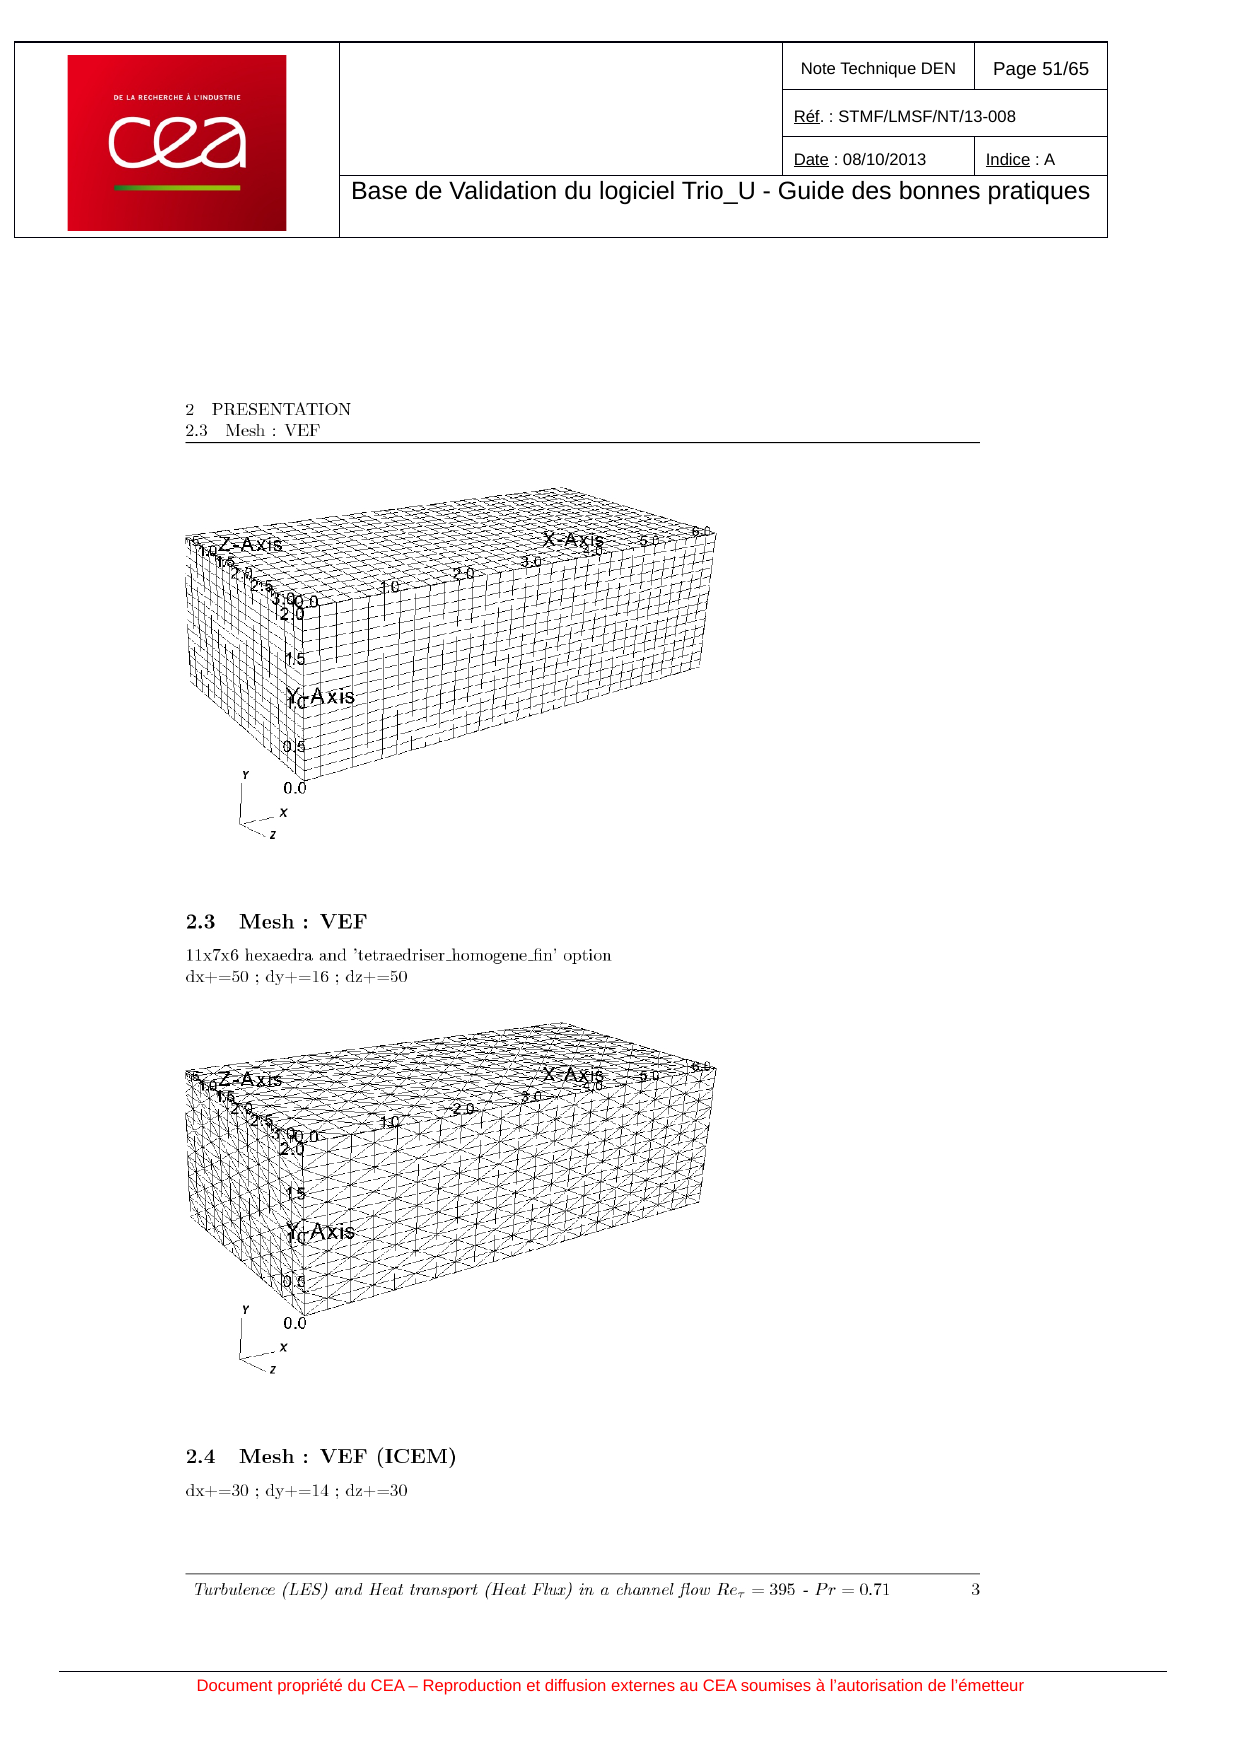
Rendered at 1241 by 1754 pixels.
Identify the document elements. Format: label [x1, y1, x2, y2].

picture [67, 55, 287, 231]
picture [59, 266, 1102, 1666]
